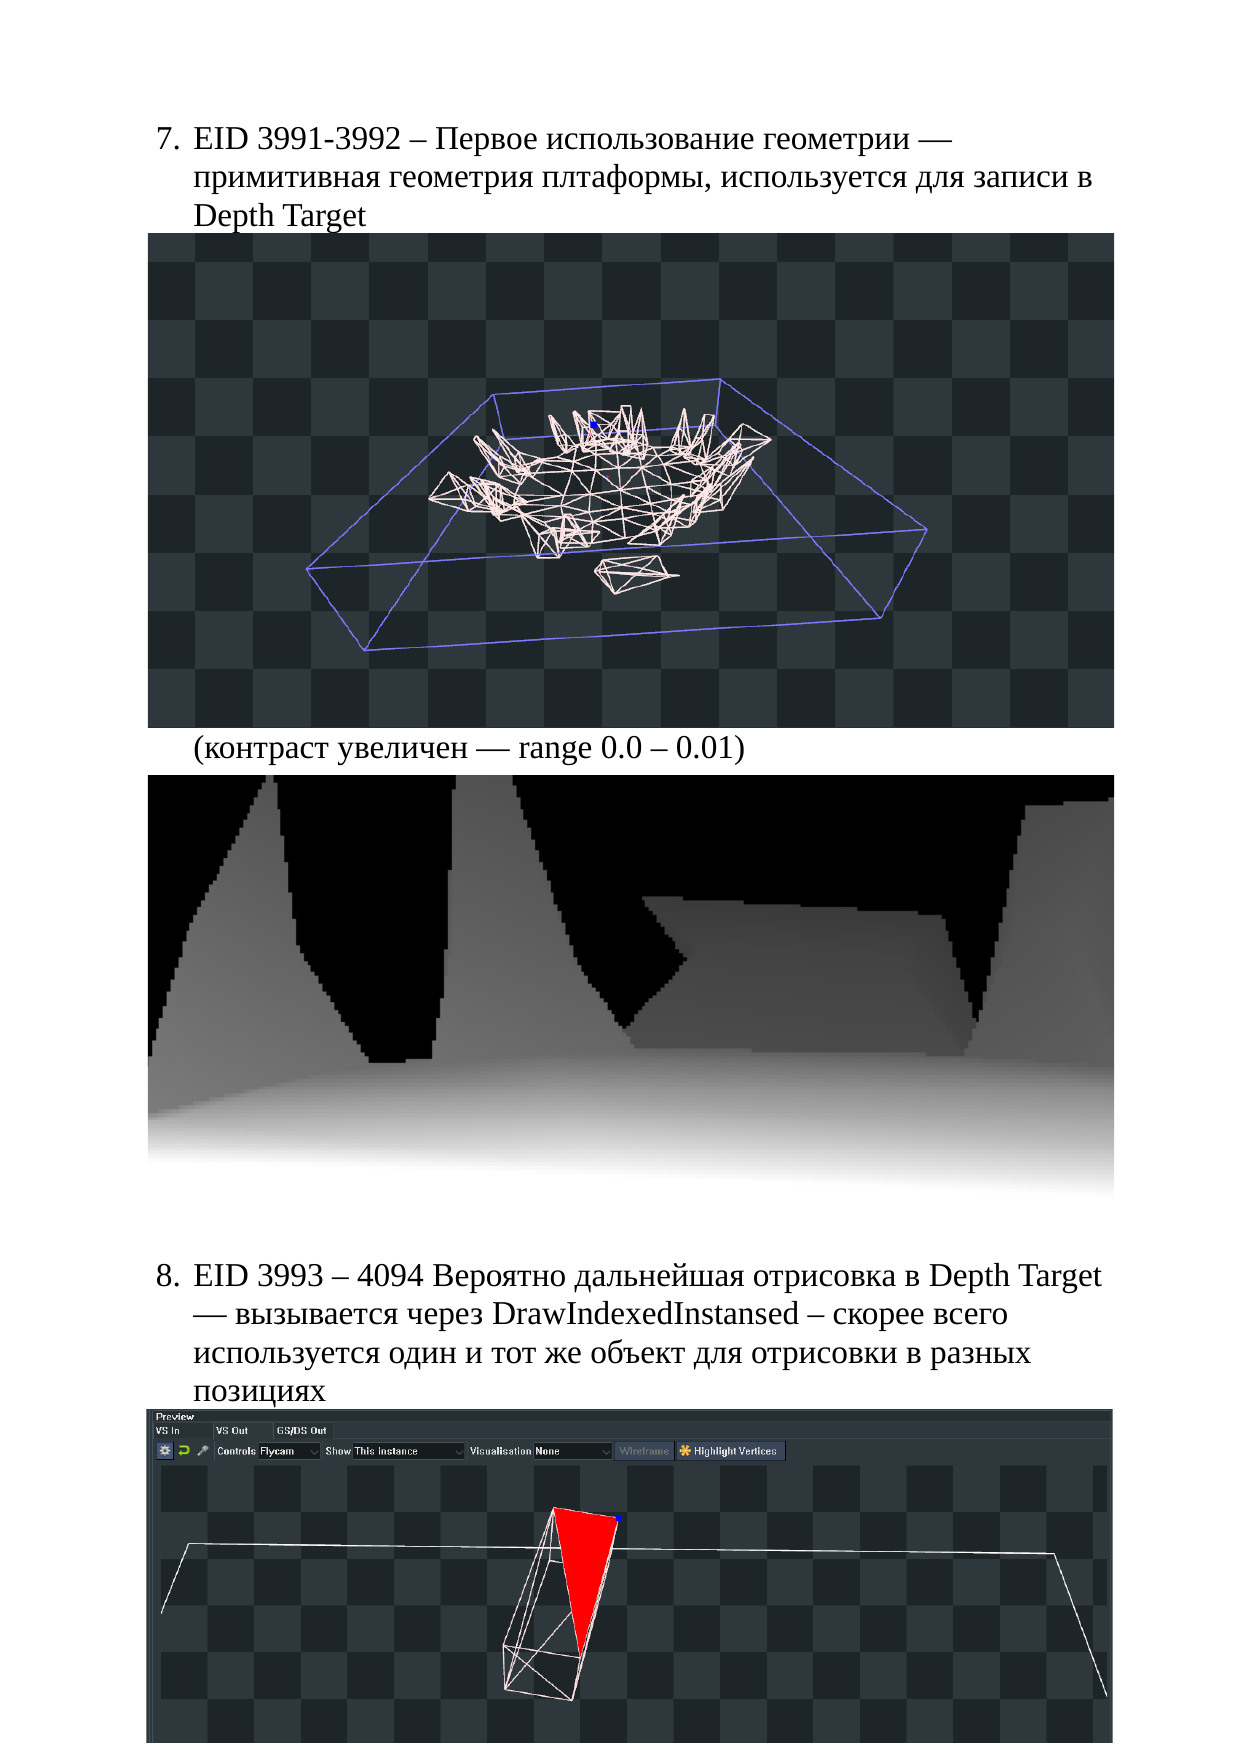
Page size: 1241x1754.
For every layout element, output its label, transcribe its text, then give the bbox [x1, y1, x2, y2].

list EID 3993 – 4094 Вероятно дальнейшая отрисовка в Depth Target— вызывается через DrawIndexedInstansed – скорее всего используется один и тот же объект для отрисовки в разных позициях [156, 766, 1122, 1408]
list (контраст увеличен — range 0.0 – 0.01) [156, 233, 1122, 766]
list EID 3991-3992 – Первое использование геометрии — примитивная геометрия плтаформы, используется для записи в Depth Target [156, 118, 1122, 233]
picture [147, 233, 1115, 728]
picture [147, 775, 1115, 1256]
picture [146, 1409, 1113, 1743]
